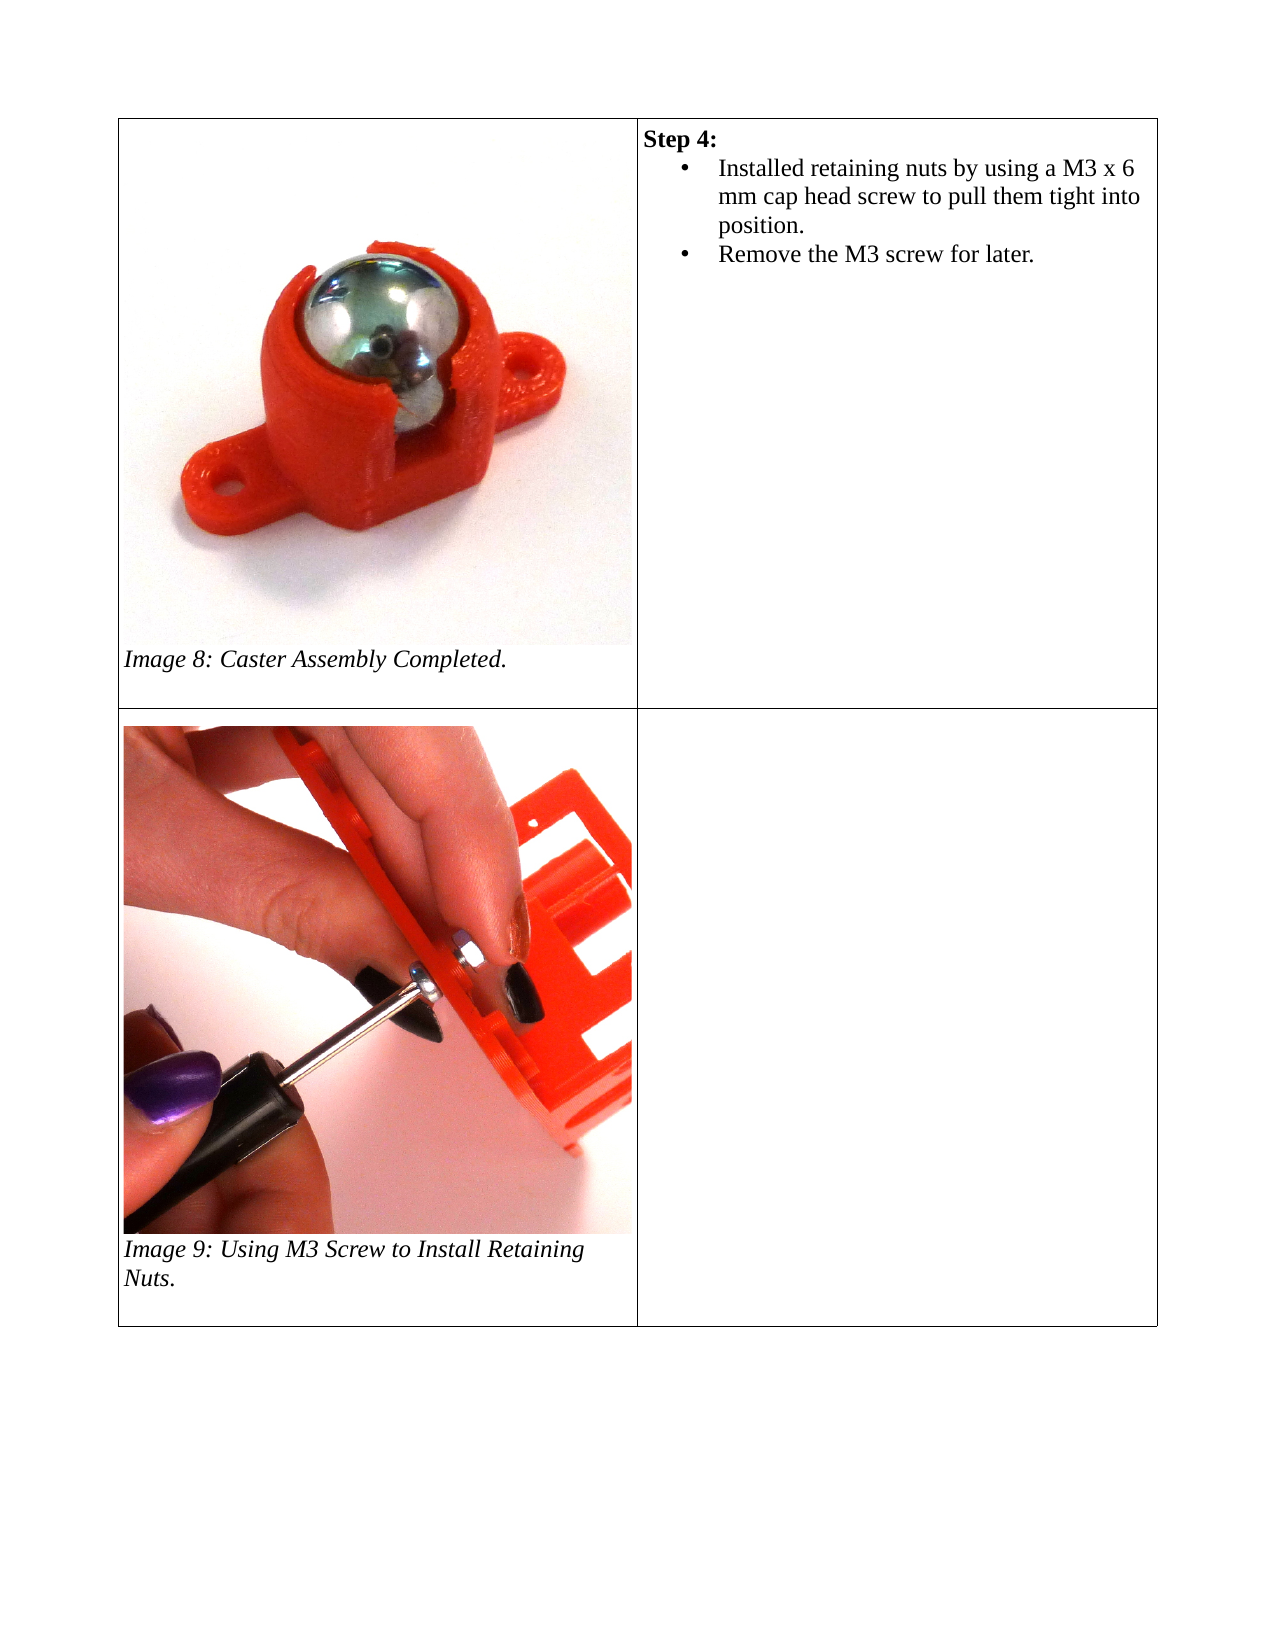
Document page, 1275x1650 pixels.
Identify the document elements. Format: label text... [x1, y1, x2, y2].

table_cell [638, 709, 1157, 1326]
table_cell [119, 709, 637, 1326]
picture [123, 136, 632, 645]
picture [123, 726, 632, 1234]
table_cell [119, 119, 637, 708]
table_cell Step 4: Installed retaining nuts by using a M3 x 6 mm cap head screw to pull them tight into position. Remove the M3 screw for later. [638, 119, 1157, 708]
